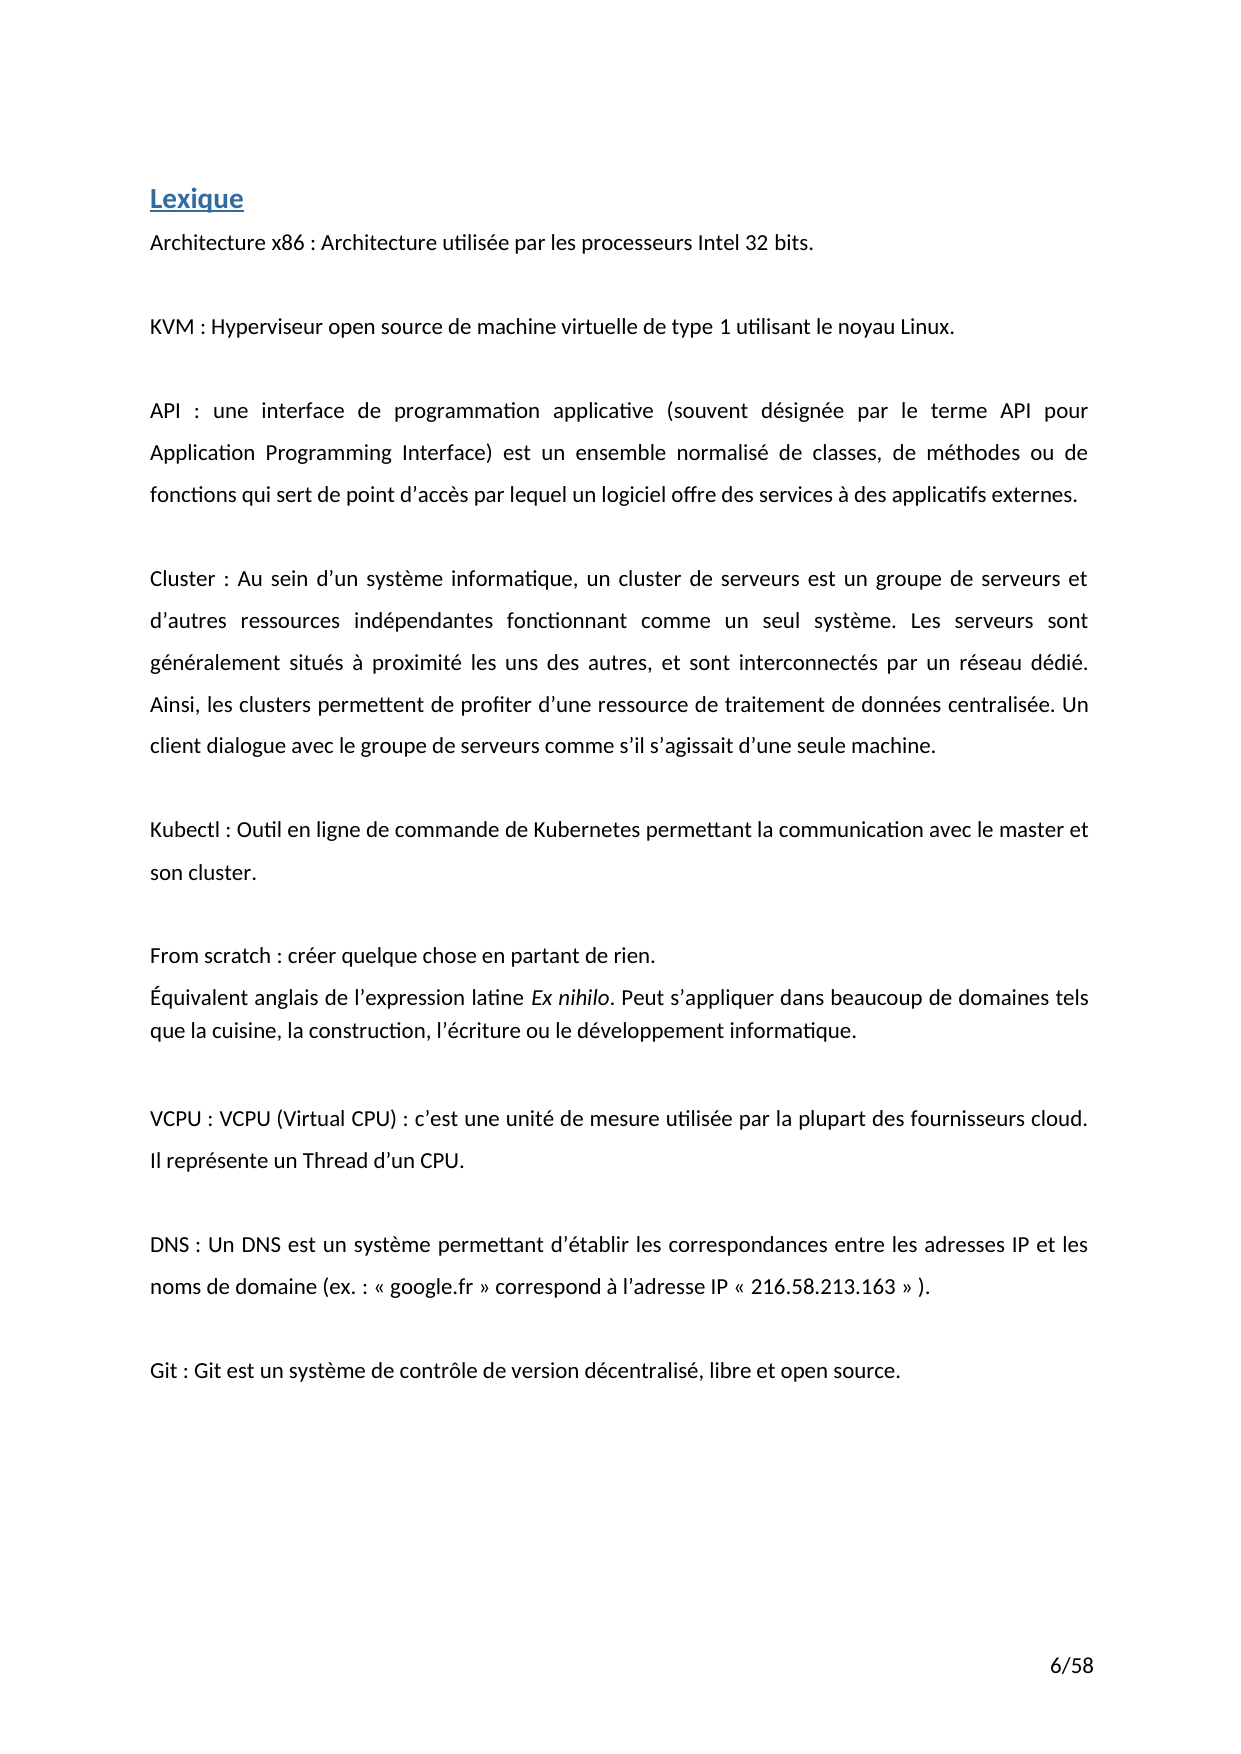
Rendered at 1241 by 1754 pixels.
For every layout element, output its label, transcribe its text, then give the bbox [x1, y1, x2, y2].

text Kubectl : Outil en ligne de commande de Kubernetes permettant la communication avec le master et son cluster. [150, 816, 1090, 886]
text API : une interface de programmation applicative (souvent désignée par le terme API pour Application Programming Interface) est un ensemble normalisé de classes, de méthodes ou de fonctions qui sert de point d’accès par lequel un logiciel offre des services à des applicatifs externes. [150, 396, 1090, 508]
text DNS : Un DNS est un système permettant d’établir les correspondances entre les adresses IP et les noms de domaine (ex. : « google.fr » correspond à l’adresse IP « 216.58.213.163 » ). [150, 1230, 1090, 1300]
text Architecture x86 : Architecture utilisée par les processeurs Intel 32 bits. [150, 228, 1090, 256]
text From scratch : créer quelque chose en partant de rien. [150, 942, 1090, 969]
subtitle Lexique [150, 180, 1090, 215]
text Git : Git est un système de contrôle de version décentralisé, libre et open source. [150, 1356, 1090, 1384]
text VCPU : VCPU (Virtual CPU) : c’est une unité de mesure utilisée par la plupart des fournisseurs cloud. Il représente un Thread d’un CPU. [150, 1104, 1090, 1174]
text Équivalent anglais de l’expression latine Ex nihilo. Peut s’appliquer dans beaucoup de domaines tels que la cuisine, la construction, l’écriture ou le développement informatique. [150, 983, 1090, 1044]
text Cluster : Au sein d’un système informatique, un cluster de serveurs est un groupe de serveurs et d’autres ressources indépendantes fonctionnant comme un seul système. Les serveurs sont généralement situés à proximité les uns des autres, et sont interconnectés par un réseau dédié. Ainsi, les clusters permettent de profiter d’une ressource de traitement de données centralisée. Un client dialogue avec le groupe de serveurs comme s’il s’agissait d’une seule machine. [150, 564, 1090, 760]
text KVM : Hyperviseur open source de machine virtuelle de type 1 utilisant le noyau Linux. [150, 312, 1090, 340]
